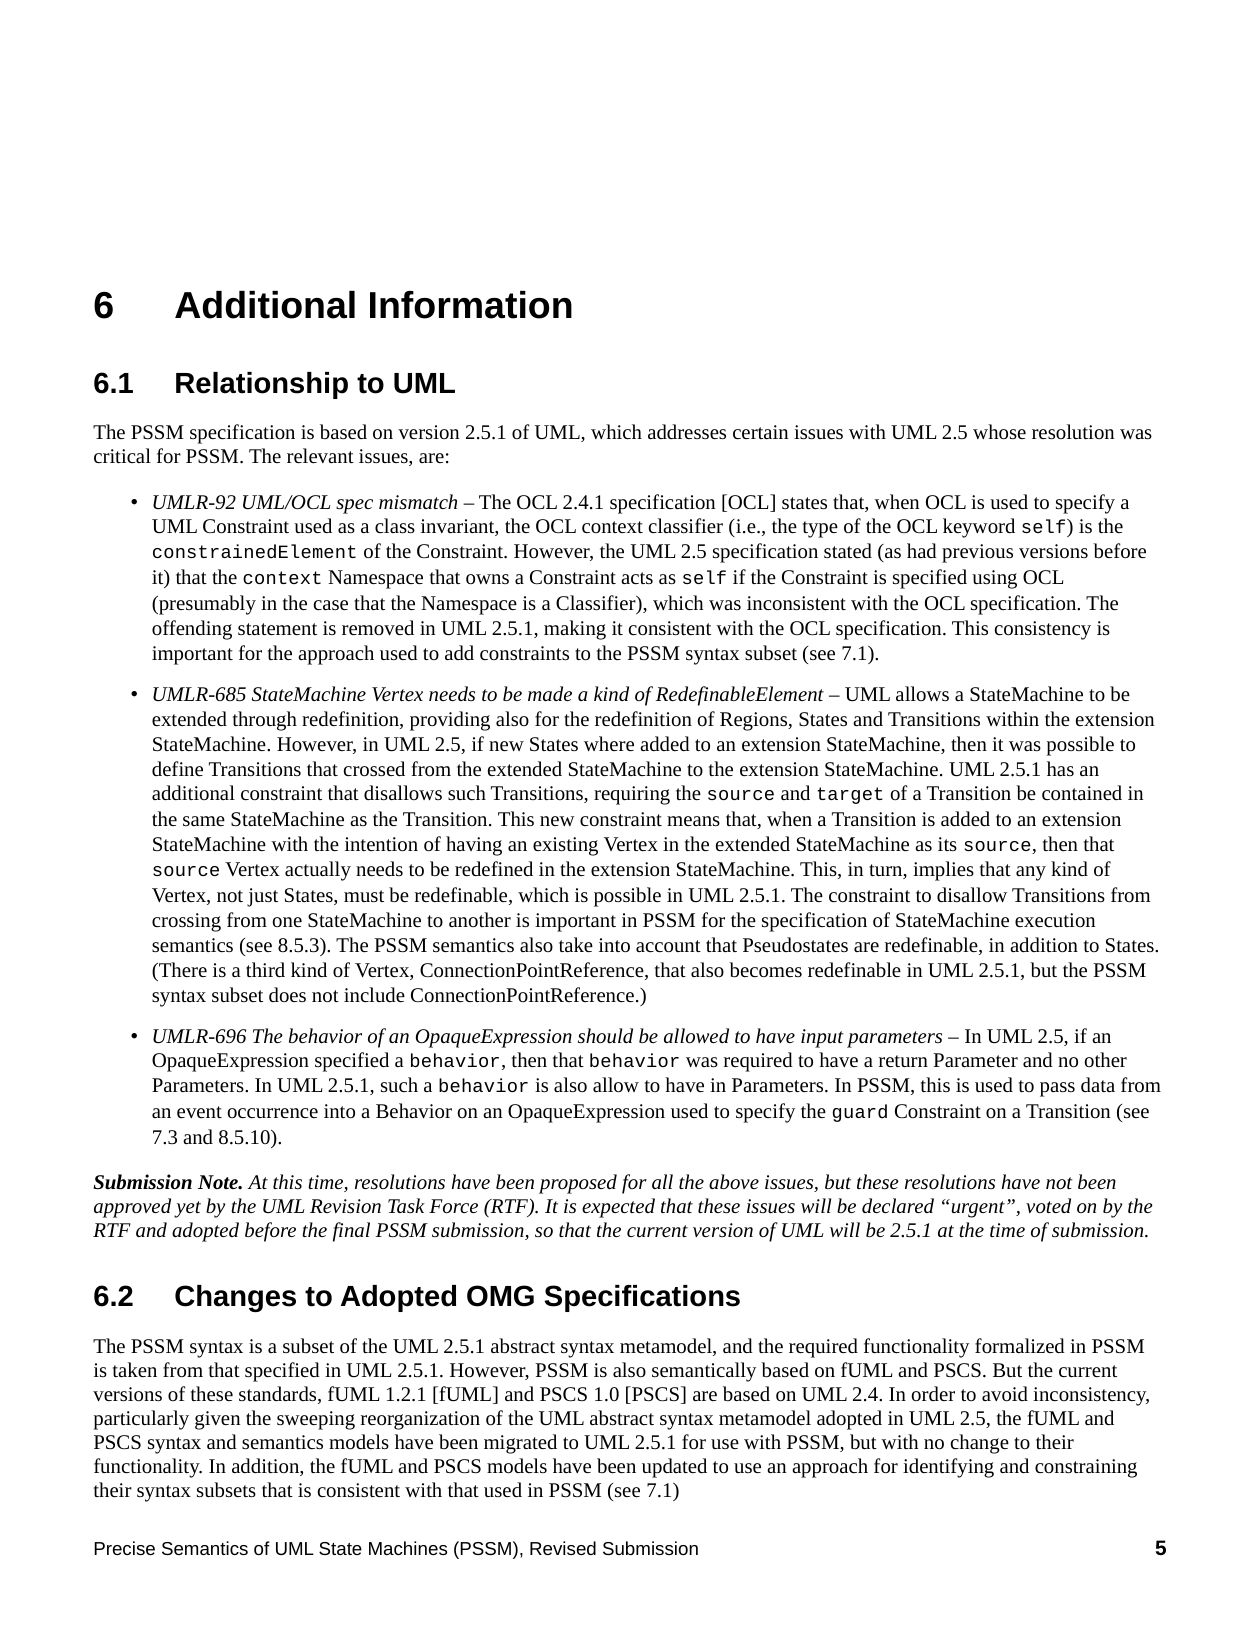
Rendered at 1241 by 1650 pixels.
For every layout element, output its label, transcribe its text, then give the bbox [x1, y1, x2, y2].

text The PSSM specification is based on version 2.5.1 of UML, which addresses certain issues with UML 2.5 whose resolution was critical for PSSM. The relevant issues, are: [93, 420, 1164, 468]
text Submission Note. At this time, resolutions have been proposed for all the above issues, but these resolutions have not been approved yet by the UML Revision Task Force (RTF). It is expected that these issues will be declared “urgent”, voted on by the RTF and adopted before the final PSSM submission, so that the current version of UML will be 2.5.1 at the time of submission. [93, 1170, 1164, 1242]
subtitle Changes to Adopted OMG Specifications [93, 1277, 1164, 1313]
subtitle Relationship to UML [93, 364, 1164, 399]
subtitle Additional Information [93, 283, 1164, 326]
list UMLR-92 UML/OCL spec mismatch – The OCL 2.4.1 specification [OCL] states that, when OCL is used to specify a UML Constraint used as a class invariant, the OCL context classifier (i.e., the type of the OCL keyword self) is the constrainedElement of the Constraint. However, the UML 2.5 specification stated (as had previous versions before it) that the context Namespace that owns a Constraint acts as self if the Constraint is specified using OCL (presumably in the case that the Namespace is a Classifier), which was inconsistent with the OCL specification. The offending statement is removed in UML 2.5.1, making it consistent with the OCL specification. This consistency is important for the approach used to add constraints to the PSSM syntax subset (see 7.1). [131, 489, 1164, 665]
list UMLR-696 The behavior of an OpaqueExpression should be allowed to have input parameters – In UML 2.5, if an OpaqueExpression specified a behavior, then that behavior was required to have a return Parameter and no other Parameters. In UML 2.5.1, such a behavior is also allow to have in Parameters. In PSSM, this is used to pass data from an event occurrence into a Behavior on an OpaqueExpression used to specify the guard Constraint on a Transition (see 7.3 and 8.5.10). [131, 1023, 1164, 1149]
text The PSSM syntax is a subset of the UML 2.5.1 abstract syntax metamodel, and the required functionality formalized in PSSM is taken from that specified in UML 2.5.1. However, PSSM is also semantically based on fUML and PSCS. But the current versions of these standards, fUML 1.2.1 [fUML] and PSCS 1.0 [PSCS] are based on UML 2.4. In order to avoid inconsistency, particularly given the sweeping reorganization of the UML abstract syntax metamodel adopted in UML 2.5, the fUML and PSCS syntax and semantics models have been migrated to UML 2.5.1 for use with PSSM, but with no change to their functionality. In addition, the fUML and PSCS models have been updated to use an approach for identifying and constraining their syntax subsets that is consistent with that used in PSSM (see 7.1) [93, 1334, 1164, 1502]
list UMLR-685 StateMachine Vertex needs to be made a kind of RedefinableElement – UML allows a StateMachine to be extended through redefinition, providing also for the redefinition of Regions, States and Transitions within the extension StateMachine. However, in UML 2.5, if new States where added to an extension StateMachine, then it was possible to define Transitions that crossed from the extended StateMachine to the extension StateMachine. UML 2.5.1 has an additional constraint that disallows such Transitions, requiring the source and target of a Transition be contained in the same StateMachine as the Transition. This new constraint means that, when a Transition is added to an extension StateMachine with the intention of having an existing Vertex in the extended StateMachine as its source, then that source Vertex actually needs to be redefined in the extension StateMachine. This, in turn, implies that any kind of Vertex, not just States, must be redefinable, which is possible in UML 2.5.1. The constraint to disallow Transitions from crossing from one StateMachine to another is important in PSSM for the specification of StateMachine execution semantics (see 8.5.3). The PSSM semantics also take into account that Pseudostates are redefinable, in addition to States. (There is a third kind of Vertex, ConnectionPointReference, that also becomes redefinable in UML 2.5.1, but the PSSM syntax subset does not include ConnectionPointReference.) [131, 681, 1164, 1007]
